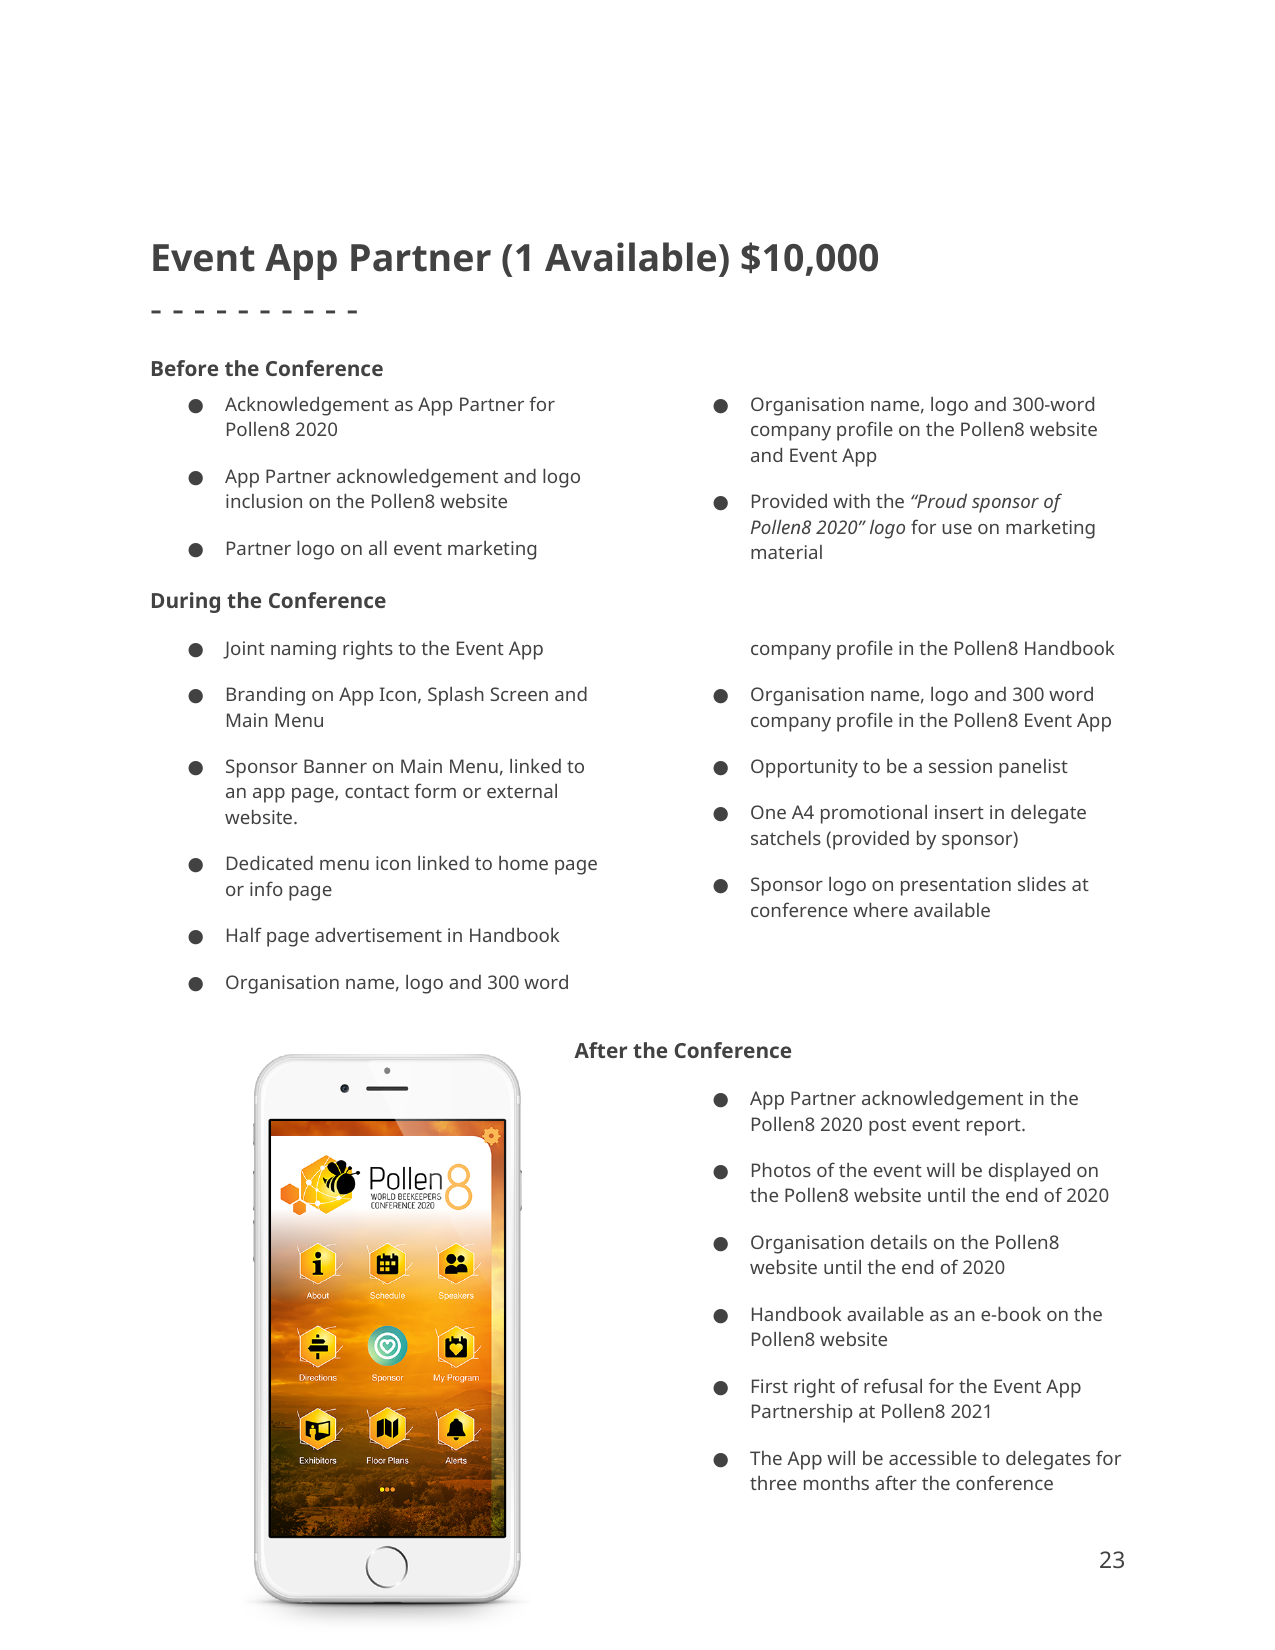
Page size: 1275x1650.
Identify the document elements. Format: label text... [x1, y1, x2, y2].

text During the Conference [150, 586, 1125, 614]
text - - - - - - - - - - [150, 282, 1125, 333]
subtitle Event App Partner (1 Available) $10,000 [150, 231, 1125, 282]
list The App will be accessible to delegates for three months after the conference [712, 1445, 1125, 1496]
list Photos of the event will be displayed on the Pollen8 website until the end of 2020 [712, 1157, 1125, 1208]
list Provided with the “Proud sponsor of Pollen8 2020” logo for use on marketing material [712, 488, 1125, 565]
list Opportunity to be a session panelist [712, 753, 1125, 779]
list Joint naming rights to the Event App [187, 635, 600, 661]
text [150, 1036, 196, 1064]
list App Partner acknowledgement in the Pollen8 2020 post event report. [712, 1085, 1125, 1136]
list Partner logo on all event marketing [187, 535, 600, 560]
list Sponsor Banner on Main Menu, linked to an app page, contact form or external website. [187, 753, 600, 830]
list Handbook available as an e-book on the Pollen8 website [712, 1301, 1125, 1352]
list Branding on App Icon, Splash Screen and Main Menu [187, 681, 600, 732]
list Organisation name, logo and 300-word company profile on the Pollen8 website and Event App [712, 391, 1125, 468]
text After the Conference [575, 1036, 1125, 1064]
list One A4 promotional insert in delegate satchels (provided by sponsor) [712, 800, 1125, 851]
list Organisation details on the Pollen8 website until the end of 2020 [712, 1229, 1125, 1280]
list Organisation name, logo and 300 word [187, 969, 600, 994]
list Acknowledgement as App Partner for Pollen8 2020 [187, 391, 600, 442]
picture [196, 1003, 575, 1650]
list company profile in the Pollen8 Handbook [712, 635, 1125, 661]
list App Partner acknowledgement and logo inclusion on the Pollen8 website [187, 463, 600, 514]
text Before the Conference [150, 354, 1125, 383]
list Dedicated menu icon linked to home page or info page [187, 851, 600, 902]
list First right of refusal for the Event App Partnership at Pollen8 2021 [712, 1373, 1125, 1424]
list Half page advertisement in Handbook [187, 923, 600, 948]
list Organisation name, logo and 300 word company profile in the Pollen8 Event App [712, 681, 1125, 732]
list Sponsor logo on presentation slides at conference where available [712, 872, 1125, 923]
